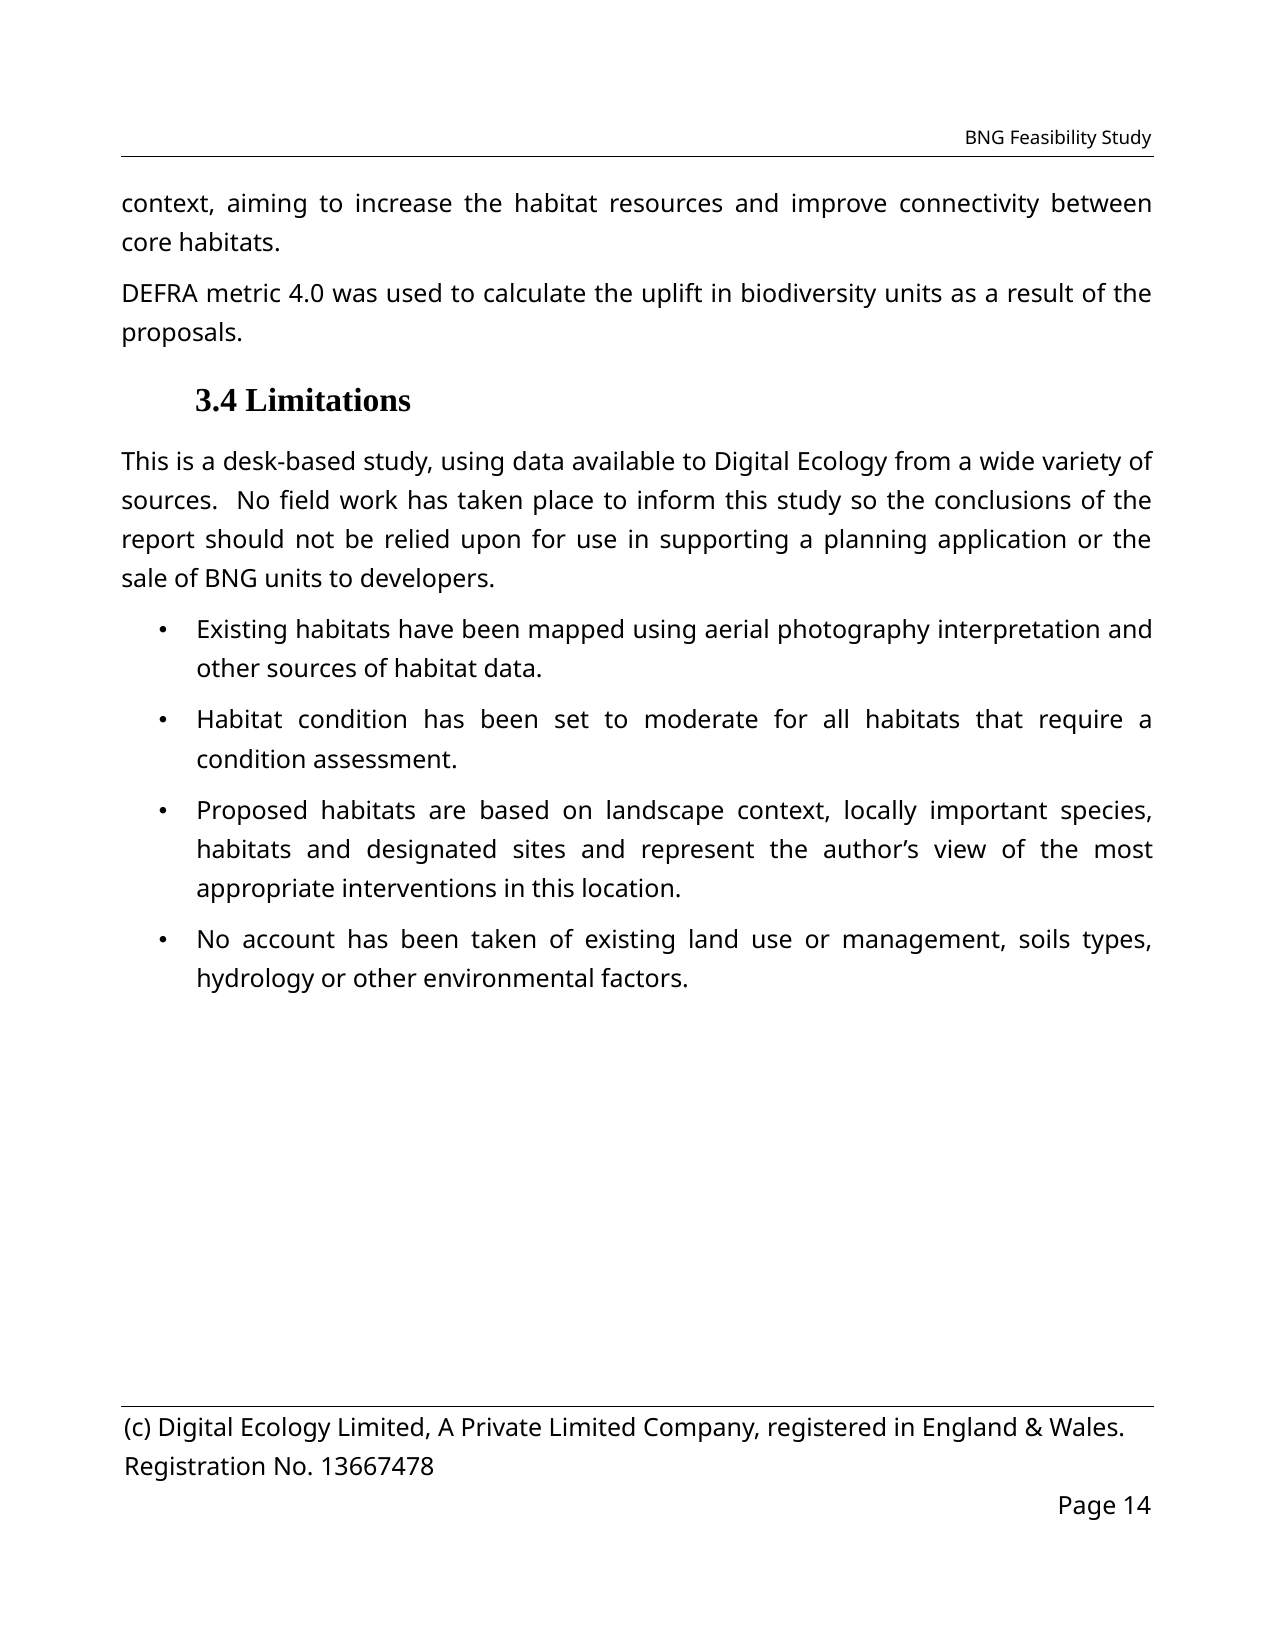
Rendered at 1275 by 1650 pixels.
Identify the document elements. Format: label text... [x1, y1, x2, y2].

subtitle 3.4 Limitations [121, 381, 1154, 419]
list Proposed habitats are based on landscape context, locally important species, habitats and designated sites and represent the author’s view of the most appropriate interventions in this location. [158, 792, 1154, 905]
list Existing habitats have been mapped using aerial photography interpretation and other sources of habitat data. [158, 612, 1154, 685]
text This is a desk-based study, using data available to Digital Ecology from a wide variety of sources. No field work has taken place to inform this study so the conclusions of the report should not be relied upon for use in supporting a planning application or the sale of BNG units to developers. [121, 443, 1154, 595]
text DEFRA metric 4.0 was used to calculate the uplift in biodiversity units as a result of the proposals. [121, 275, 1154, 349]
list No account has been taken of existing land use or management, soils types, hydrology or other environmental factors. [158, 922, 1154, 995]
text context, aiming to increase the habitat resources and improve connectivity between core habitats. [121, 185, 1154, 258]
list Habitat condition has been set to moderate for all habitats that require a condition assessment. [158, 702, 1154, 775]
